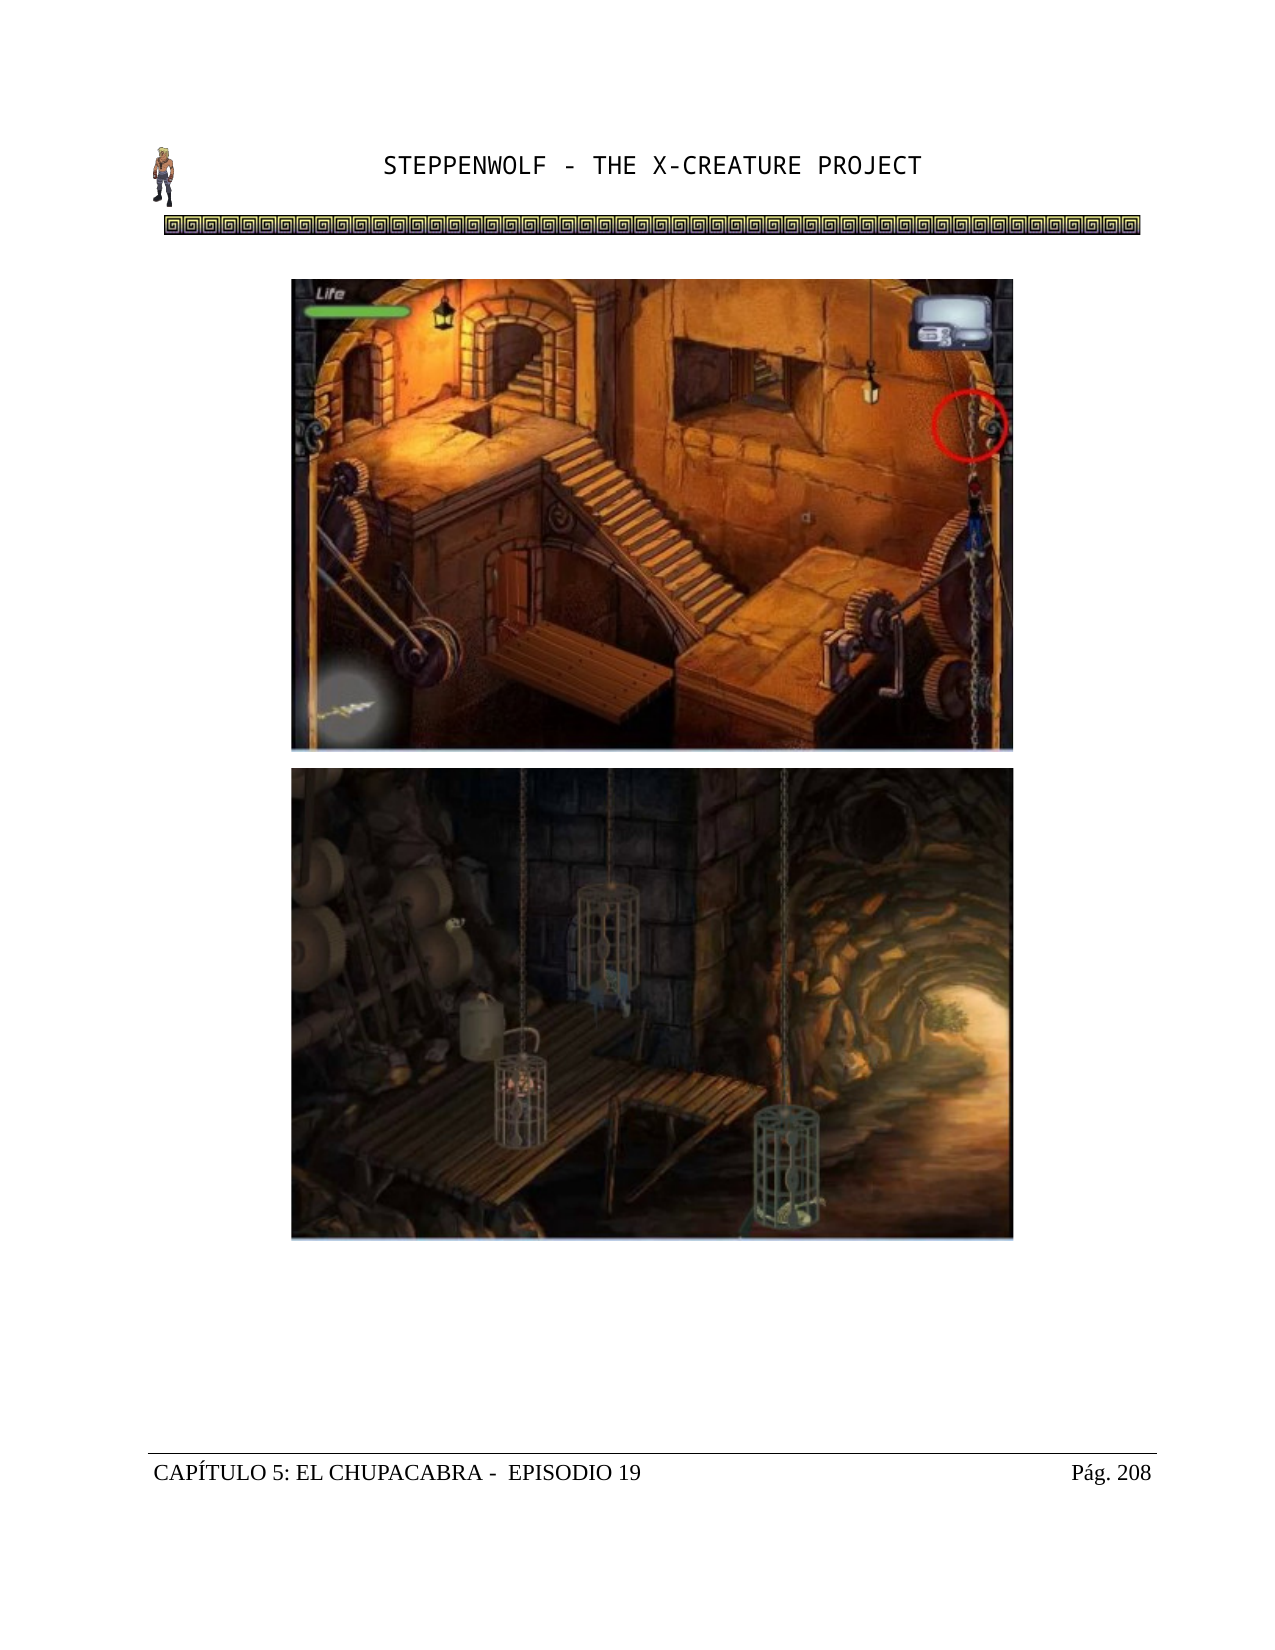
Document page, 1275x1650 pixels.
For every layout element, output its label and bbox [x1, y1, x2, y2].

picture [291, 279, 1014, 752]
picture [164, 215, 1141, 235]
picture [147, 147, 181, 207]
picture [291, 768, 1014, 1241]
